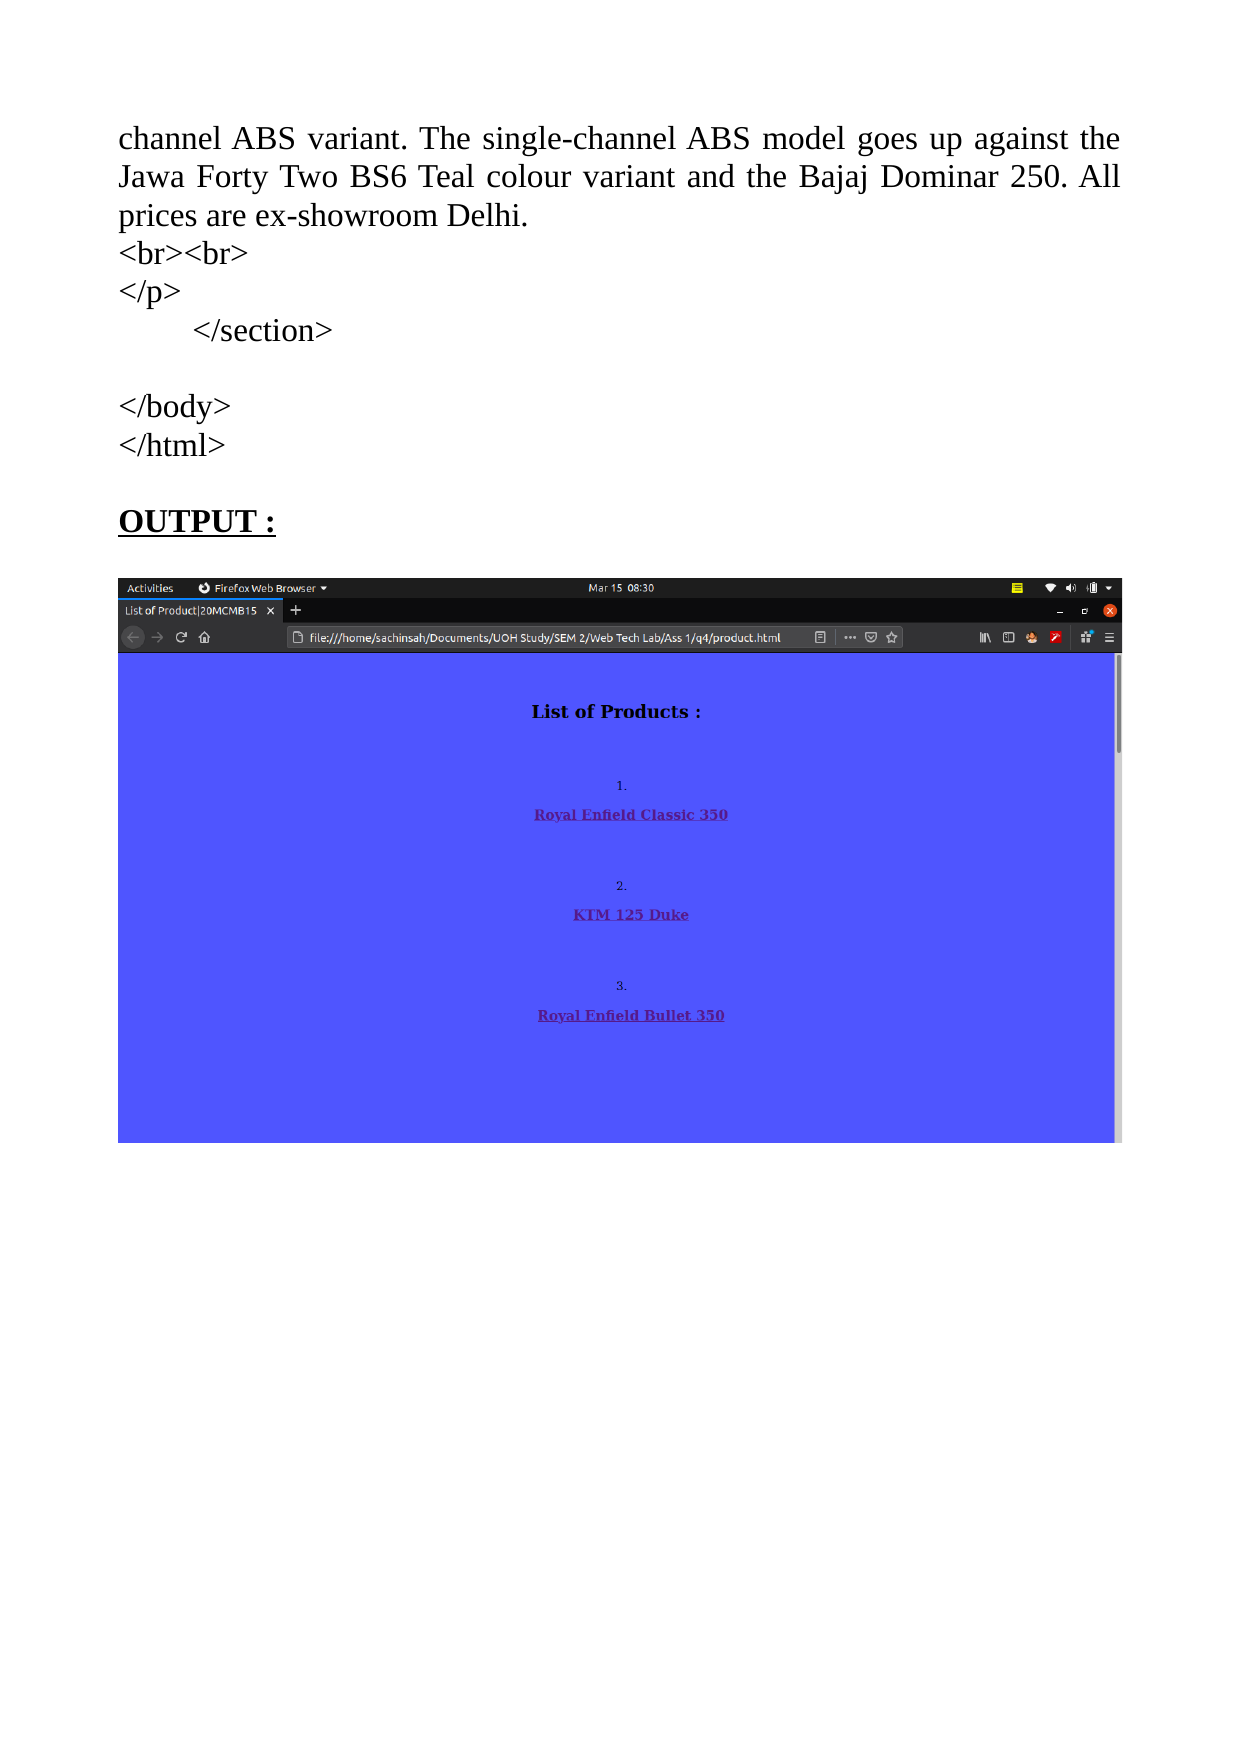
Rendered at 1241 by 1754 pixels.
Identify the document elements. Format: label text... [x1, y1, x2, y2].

picture [118, 578, 1123, 1143]
text </section> [118, 310, 1122, 348]
text </body> [118, 386, 1122, 425]
text channel ABS variant. The single-channel ABS model goes up against the Jawa Forty Two BS6 Teal colour variant and the Bajaj Dominar 250. All prices are ex-showroom Delhi. [118, 118, 1122, 233]
text </html> [118, 425, 1122, 463]
text OUTPUT : [118, 501, 1122, 540]
text </p> [118, 271, 1122, 310]
text <br><br> [118, 233, 1122, 271]
